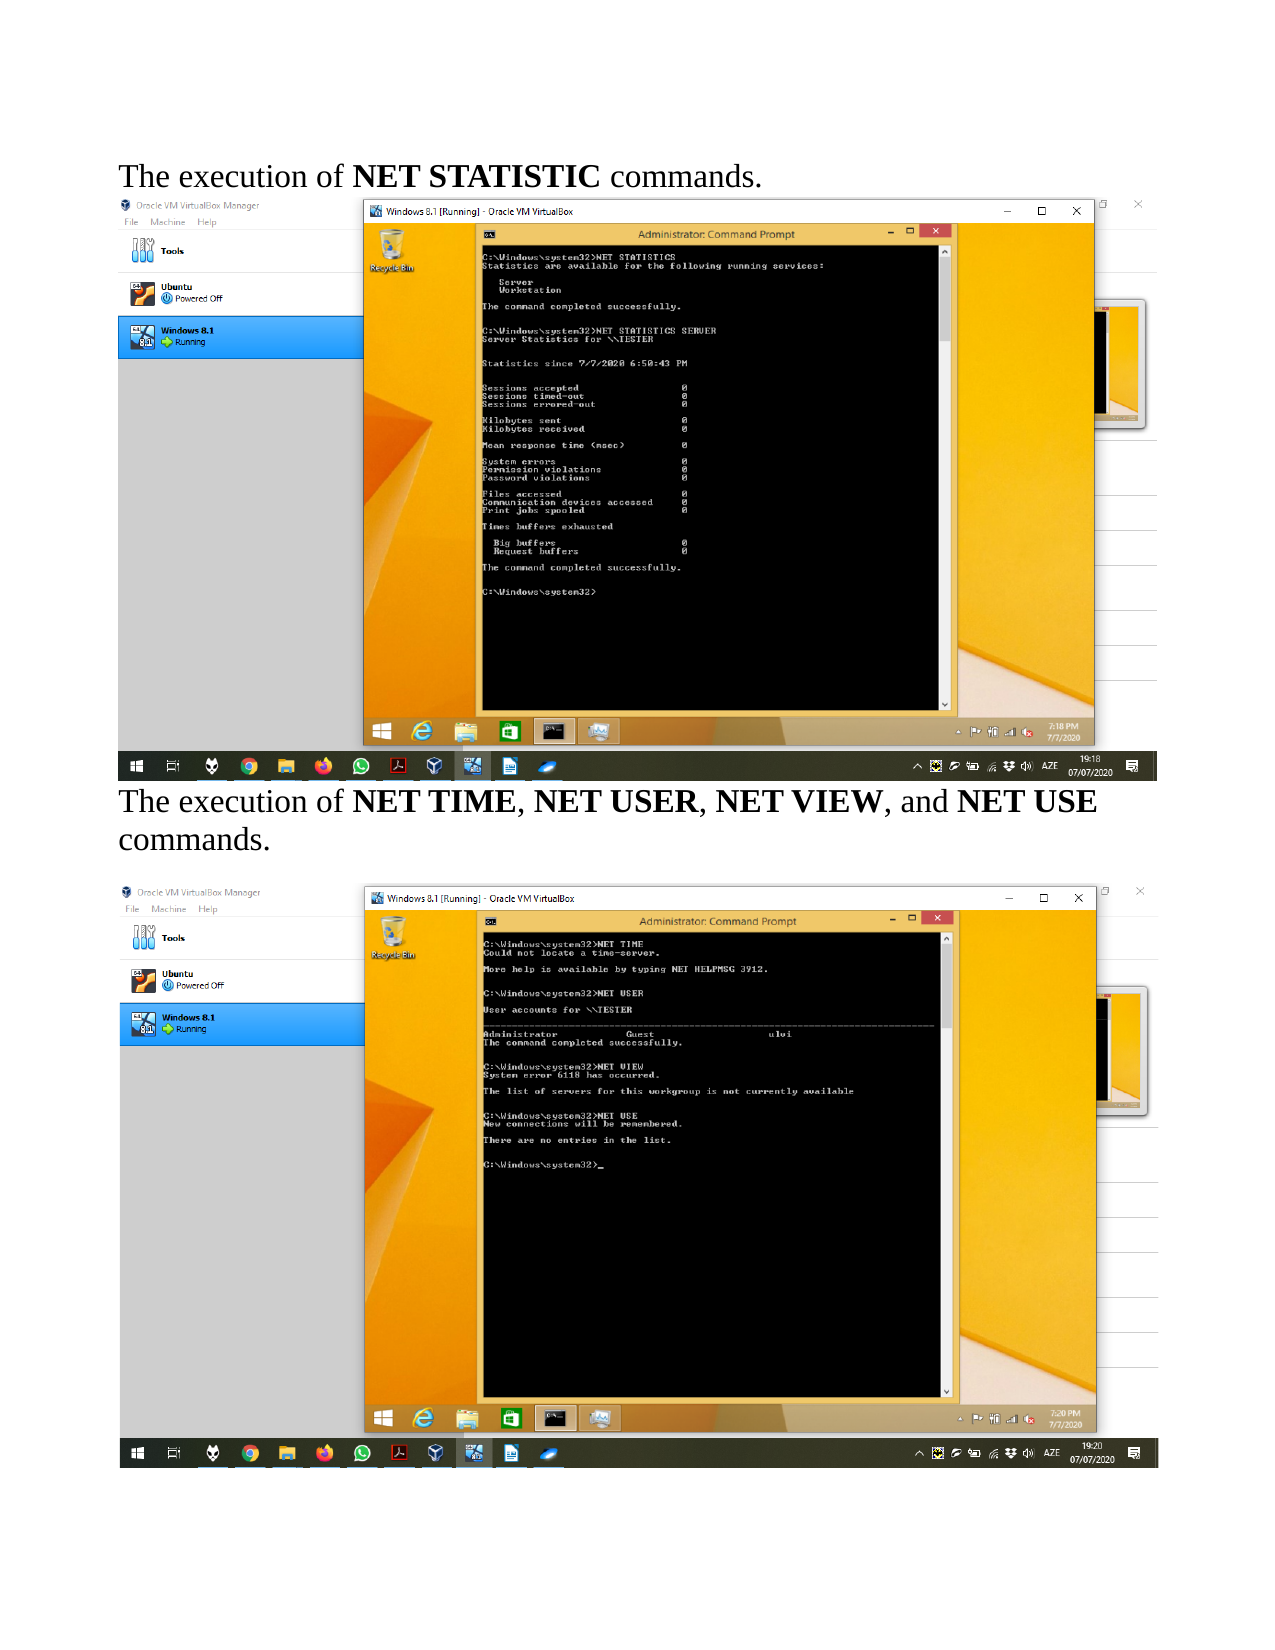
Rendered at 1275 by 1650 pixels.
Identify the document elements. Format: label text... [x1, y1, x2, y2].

picture [119, 883, 1159, 1468]
text The execution of NET STATISTIC commands. [118, 156, 1157, 195]
picture [118, 197, 1157, 781]
text The execution of NET TIME, NET USER, NET VIEW, and NET USE commands. [118, 781, 1157, 858]
